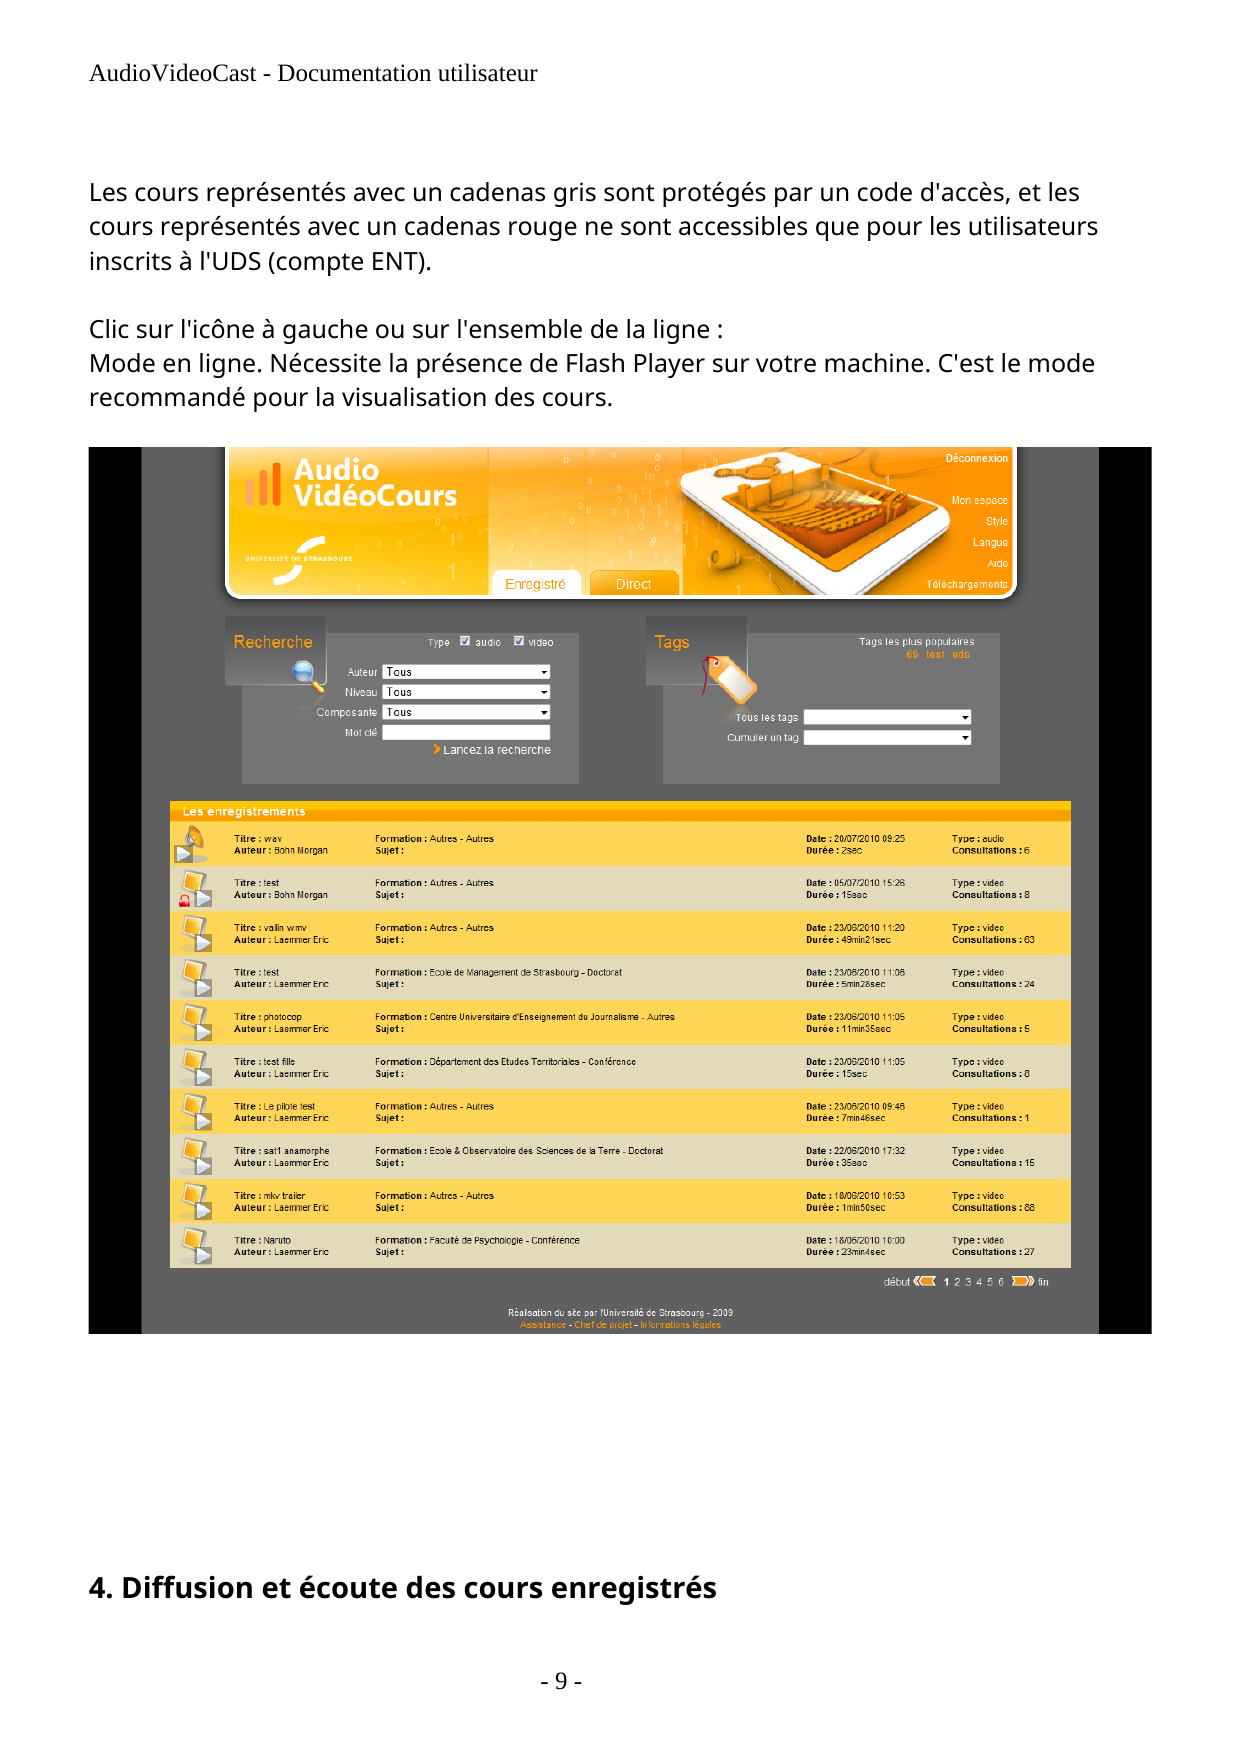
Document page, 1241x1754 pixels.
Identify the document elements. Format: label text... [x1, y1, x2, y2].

picture [88, 447, 1152, 1334]
text Les cours représentés avec un cadenas gris sont protégés par un code d'accès, et les cours représentés avec un cadenas rouge ne sont accessibles que pour les utilisateurs inscrits à l'UDS (compte ENT). [88, 175, 1152, 277]
subtitle 4. Diffusion et écoute des cours enregistrés [88, 1567, 1152, 1607]
text Mode en ligne. Nécessite la présence de Flash Player sur votre machine. C'est le mode recommandé pour la visualisation des cours. [88, 345, 1152, 413]
text Clic sur l'icône à gauche ou sur l'ensemble de la ligne : [88, 311, 1152, 345]
